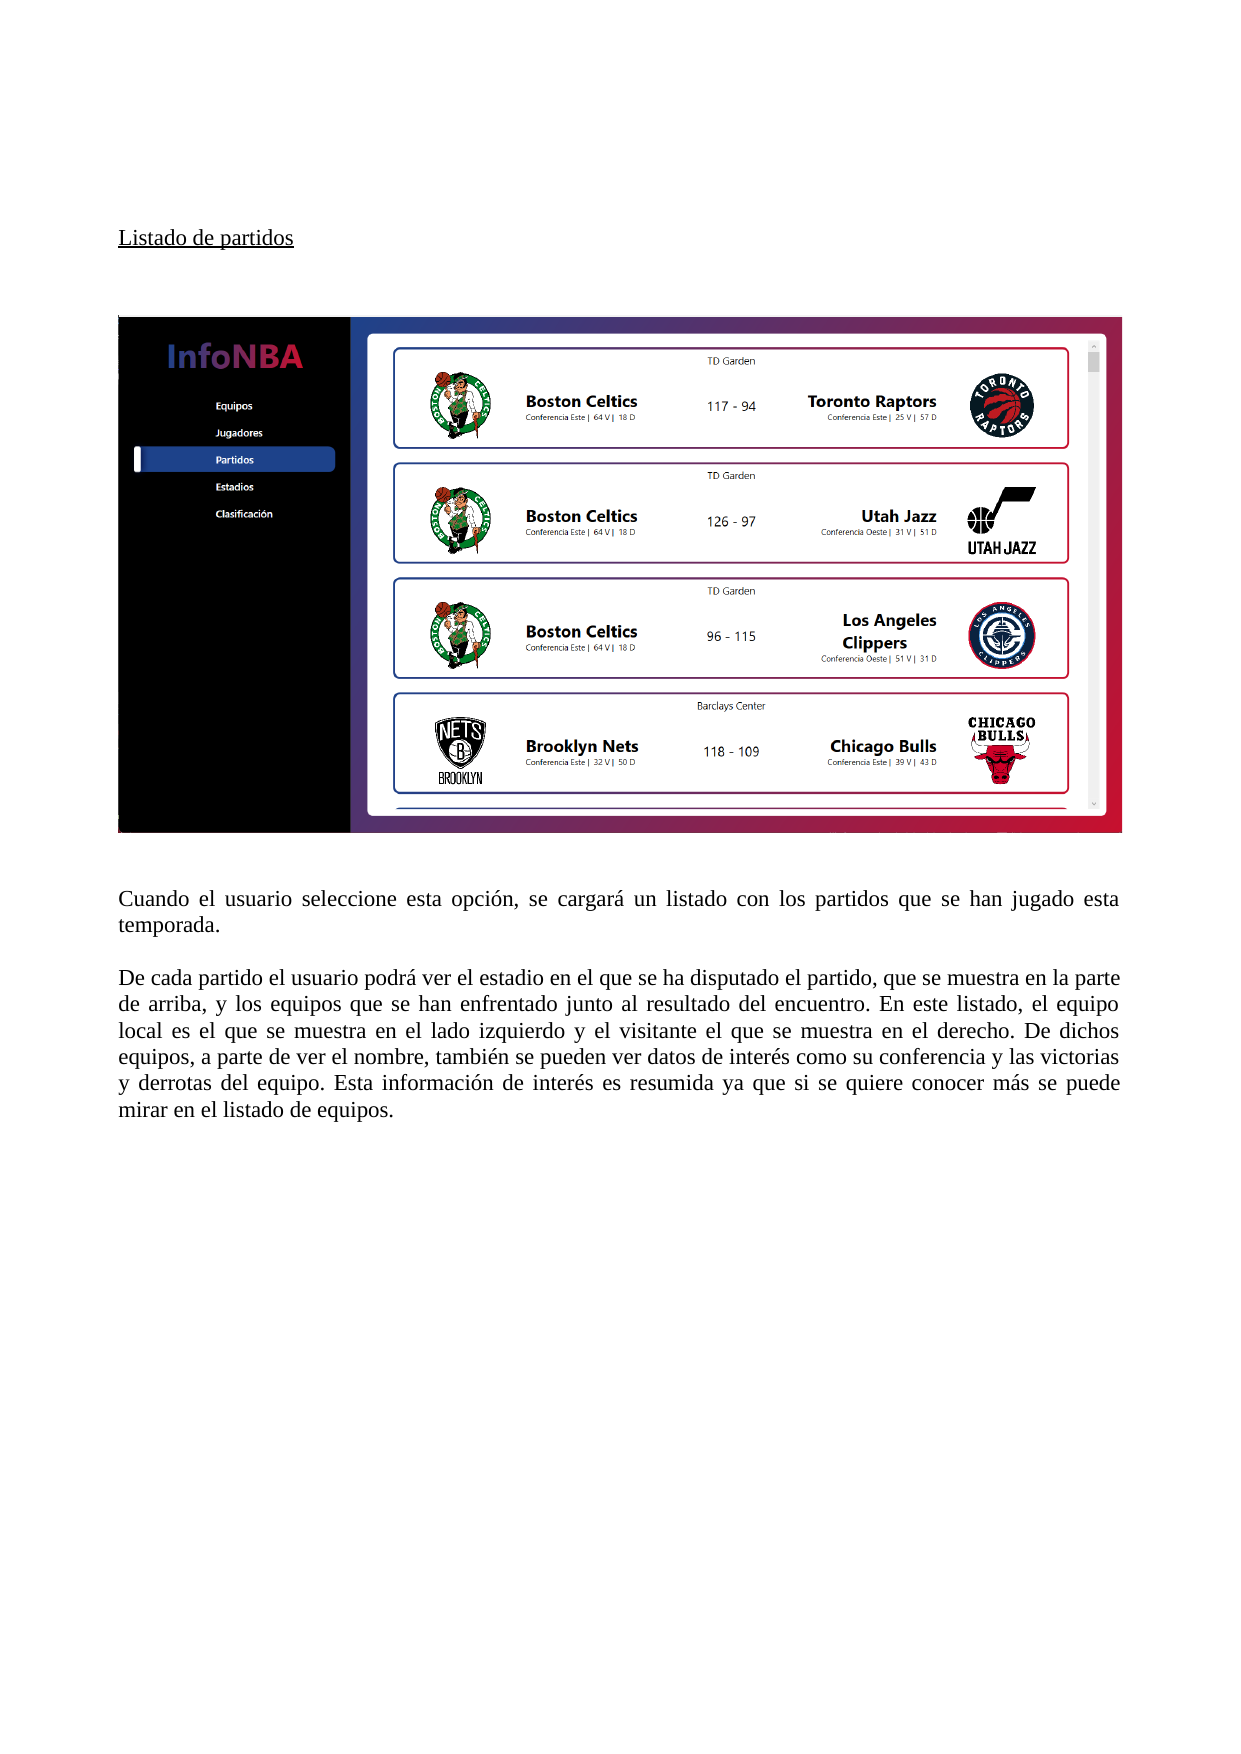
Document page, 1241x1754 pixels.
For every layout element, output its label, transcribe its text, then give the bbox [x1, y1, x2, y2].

picture [118, 315, 1123, 833]
text Cuando el usuario seleccione esta opción, se cargará un listado con los partidos que se han jugado esta temporada. [118, 885, 1122, 938]
text Listado de partidos [118, 223, 1122, 250]
text De cada partido el usuario podrá ver el estadio en el que se ha disputado el partido, que se muestra en la parte de arriba, y los equipos que se han enfrentado junto al resultado del encuentro. En este listado, el equipo local es el que se muestra en el lado izquierdo y el visitante el que se muestra en el derecho. De dichos equipos, a parte de ver el nombre, también se pueden ver datos de interés como su conferencia y las victorias y derrotas del equipo. Esta información de interés es resumida ya que si se quiere conocer más se puede mirar en el listado de equipos. [118, 964, 1122, 1122]
